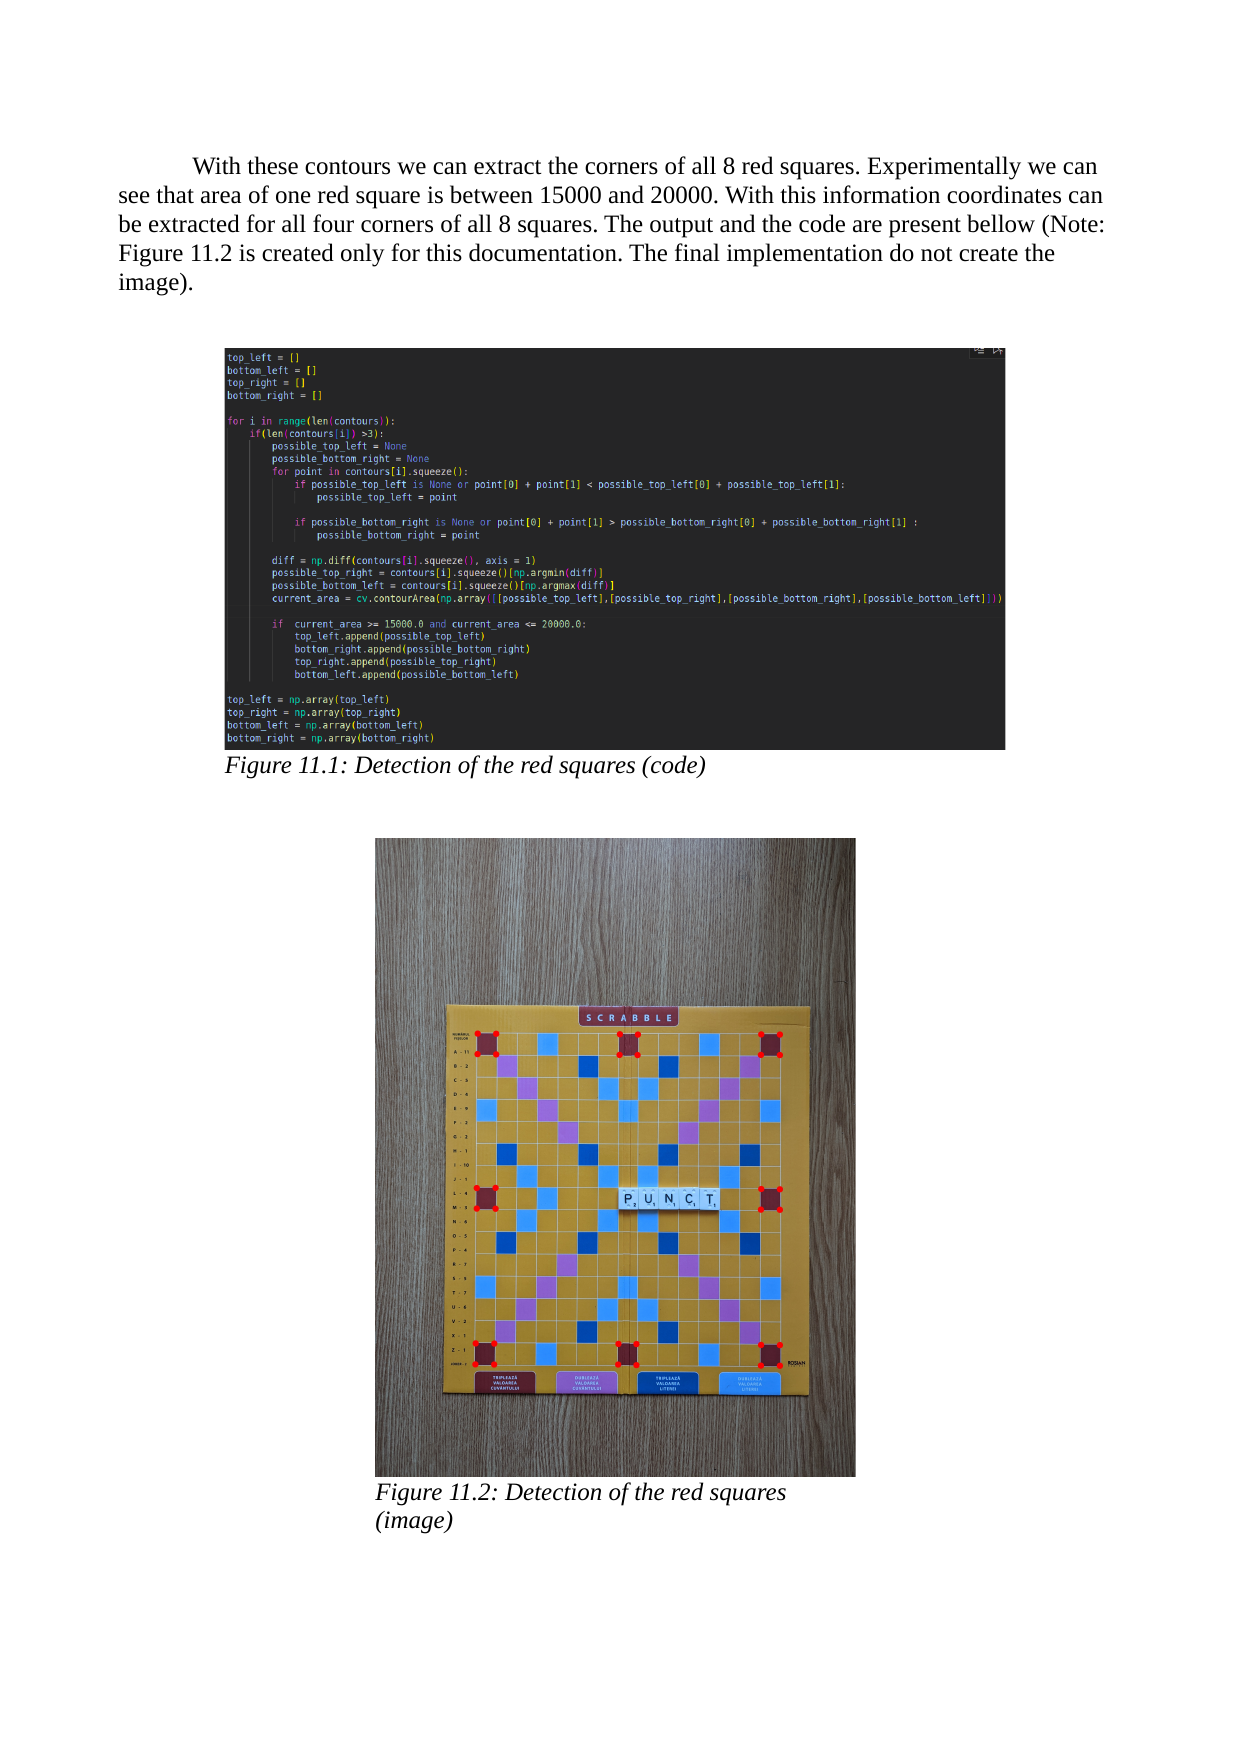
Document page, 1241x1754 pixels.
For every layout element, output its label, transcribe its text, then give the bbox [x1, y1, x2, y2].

picture [375, 838, 856, 1477]
text Figure 11.1: Detection of the red squares (code) [224, 750, 1006, 779]
text With these contours we can extract the corners of all 8 red squares. Experimentally we can see that area of one red square is between 15000 and 20000. With this information coordinates can be extracted for all four corners of all 8 squares. The output and the code are present bellow (Note: Figure 11.2 is created only for this documentation. The final implementation do not create the image). [118, 149, 1122, 295]
text Figure 11.2: Detection of the red squares (image) [375, 1477, 856, 1534]
picture [224, 348, 1006, 750]
